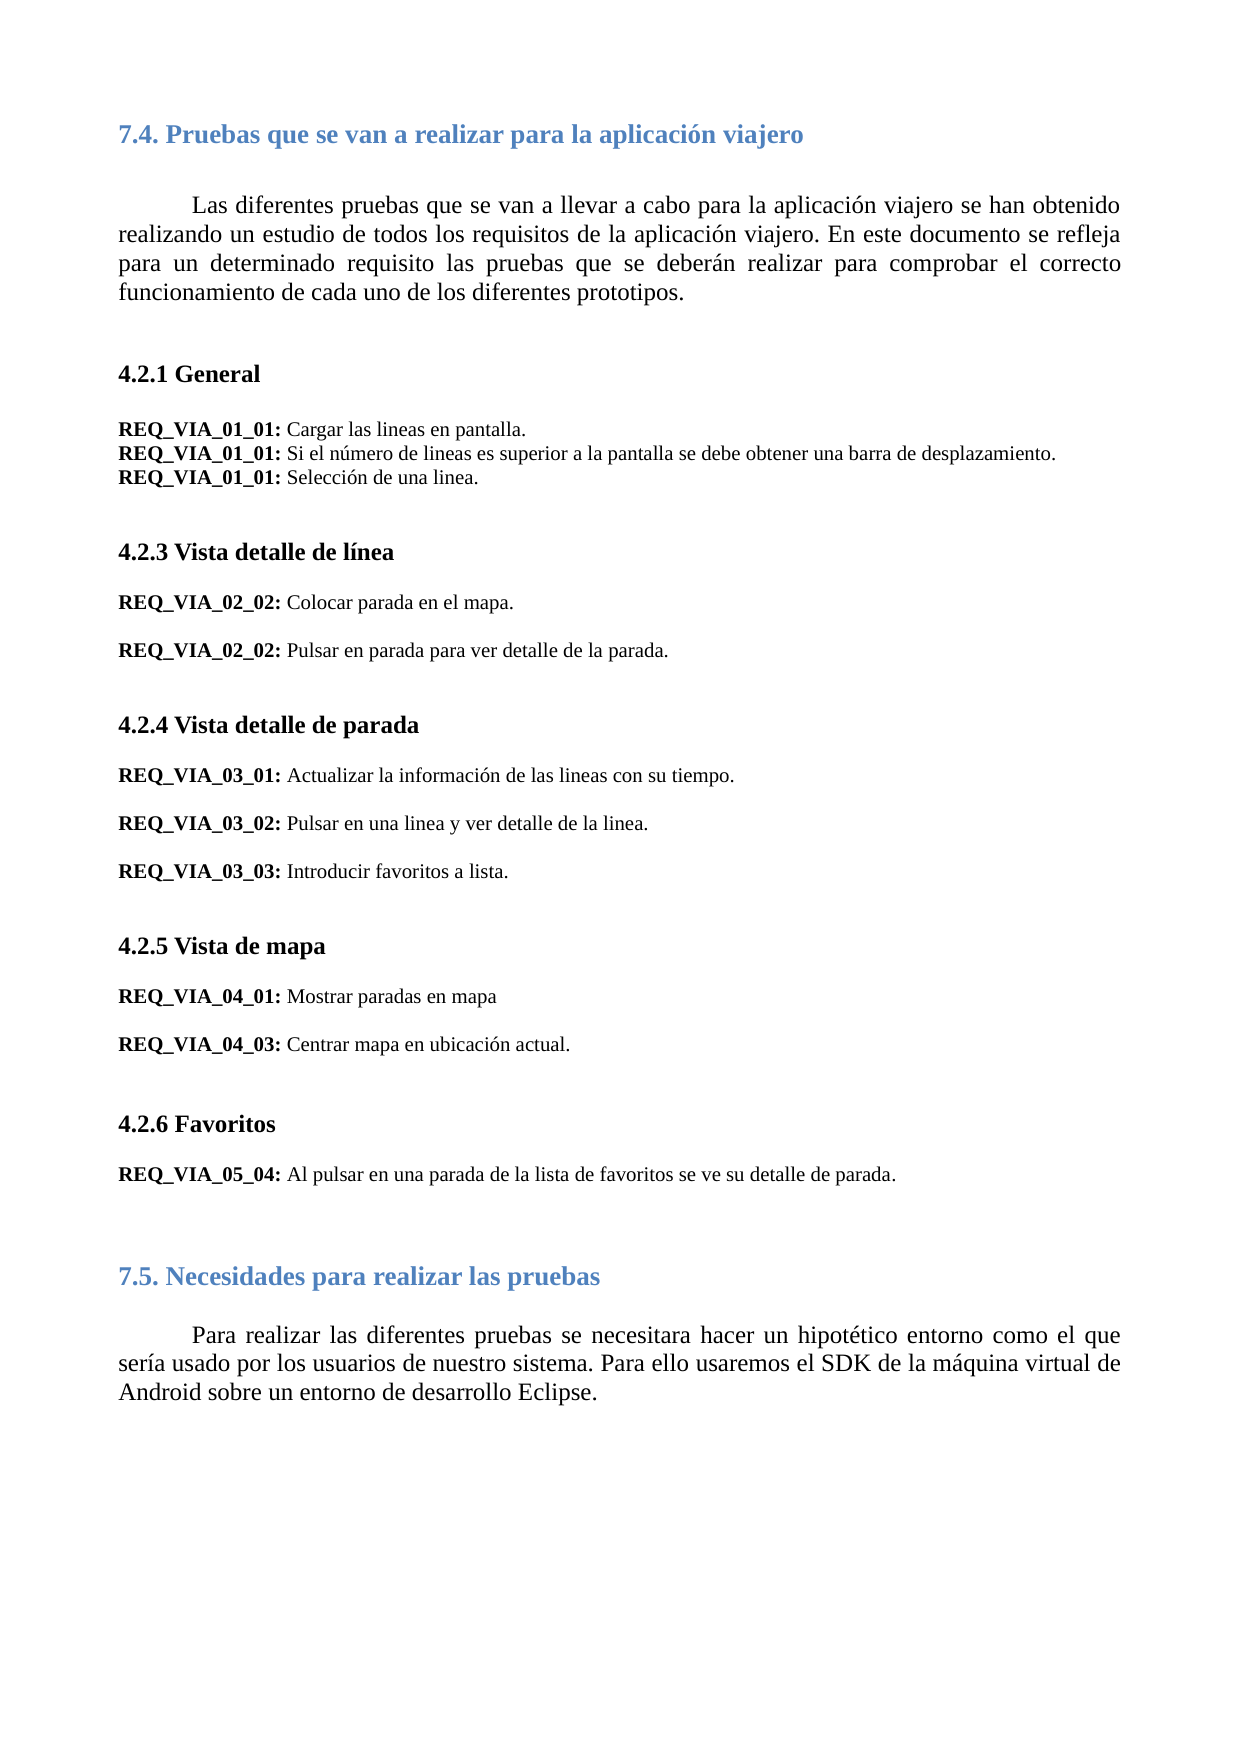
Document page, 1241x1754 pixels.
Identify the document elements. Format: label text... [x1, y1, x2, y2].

text Para realizar las diferentes pruebas se necesitara hacer un hipotético entorno como el que sería usado por los usuarios de nuestro sistema. Para ello usaremos el SDK de la máquina virtual de Android sobre un entorno de desarrollo Eclipse. [118, 1320, 1122, 1406]
text REQ_VIA_05_04: Al pulsar en una parada de la lista de favoritos se ve su detalle de parada. [118, 1162, 1122, 1186]
text REQ_VIA_03_03: Introducir favoritos a lista. [118, 859, 1122, 883]
text 4.2.1 General [118, 359, 1122, 388]
text REQ_VIA_03_02: Pulsar en una linea y ver detalle de la linea. [118, 811, 1122, 835]
text REQ_VIA_03_01: Actualizar la información de las lineas con su tiempo. [118, 763, 1122, 787]
text REQ_VIA_02_02: Colocar parada en el mapa. [118, 590, 1122, 614]
text REQ_VIA_01_01: Cargar las lineas en pantalla. [118, 417, 1122, 441]
text 4.2.5 Vista de mapa [118, 931, 1122, 960]
text REQ_VIA_01_01: Selección de una linea. [118, 465, 1122, 489]
subtitle 7.4. Pruebas que se van a realizar para la aplicación viajero [118, 118, 1122, 149]
text REQ_VIA_01_01: Si el número de lineas es superior a la pantalla se debe obtener una barra de desplazamiento. [118, 441, 1122, 465]
text 4.2.4 Vista detalle de parada [118, 710, 1122, 739]
text Las diferentes pruebas que se van a llevar a cabo para la aplicación viajero se han obtenido realizando un estudio de todos los requisitos de la aplicación viajero. En este documento se refleja para un determinado requisito las pruebas que se deberán realizar para comprobar el correcto funcionamiento de cada uno de los diferentes prototipos. [118, 191, 1122, 306]
text REQ_VIA_02_02: Pulsar en parada para ver detalle de la parada. [118, 638, 1122, 662]
text 4.2.3 Vista detalle de línea [118, 537, 1122, 566]
text REQ_VIA_04_03: Centrar mapa en ubicación actual. [118, 1032, 1122, 1056]
text 4.2.6 Favoritos [118, 1109, 1122, 1138]
text REQ_VIA_04_01: Mostrar paradas en mapa [118, 984, 1122, 1008]
subtitle 7.5. Necesidades para realizar las pruebas [118, 1260, 1122, 1291]
